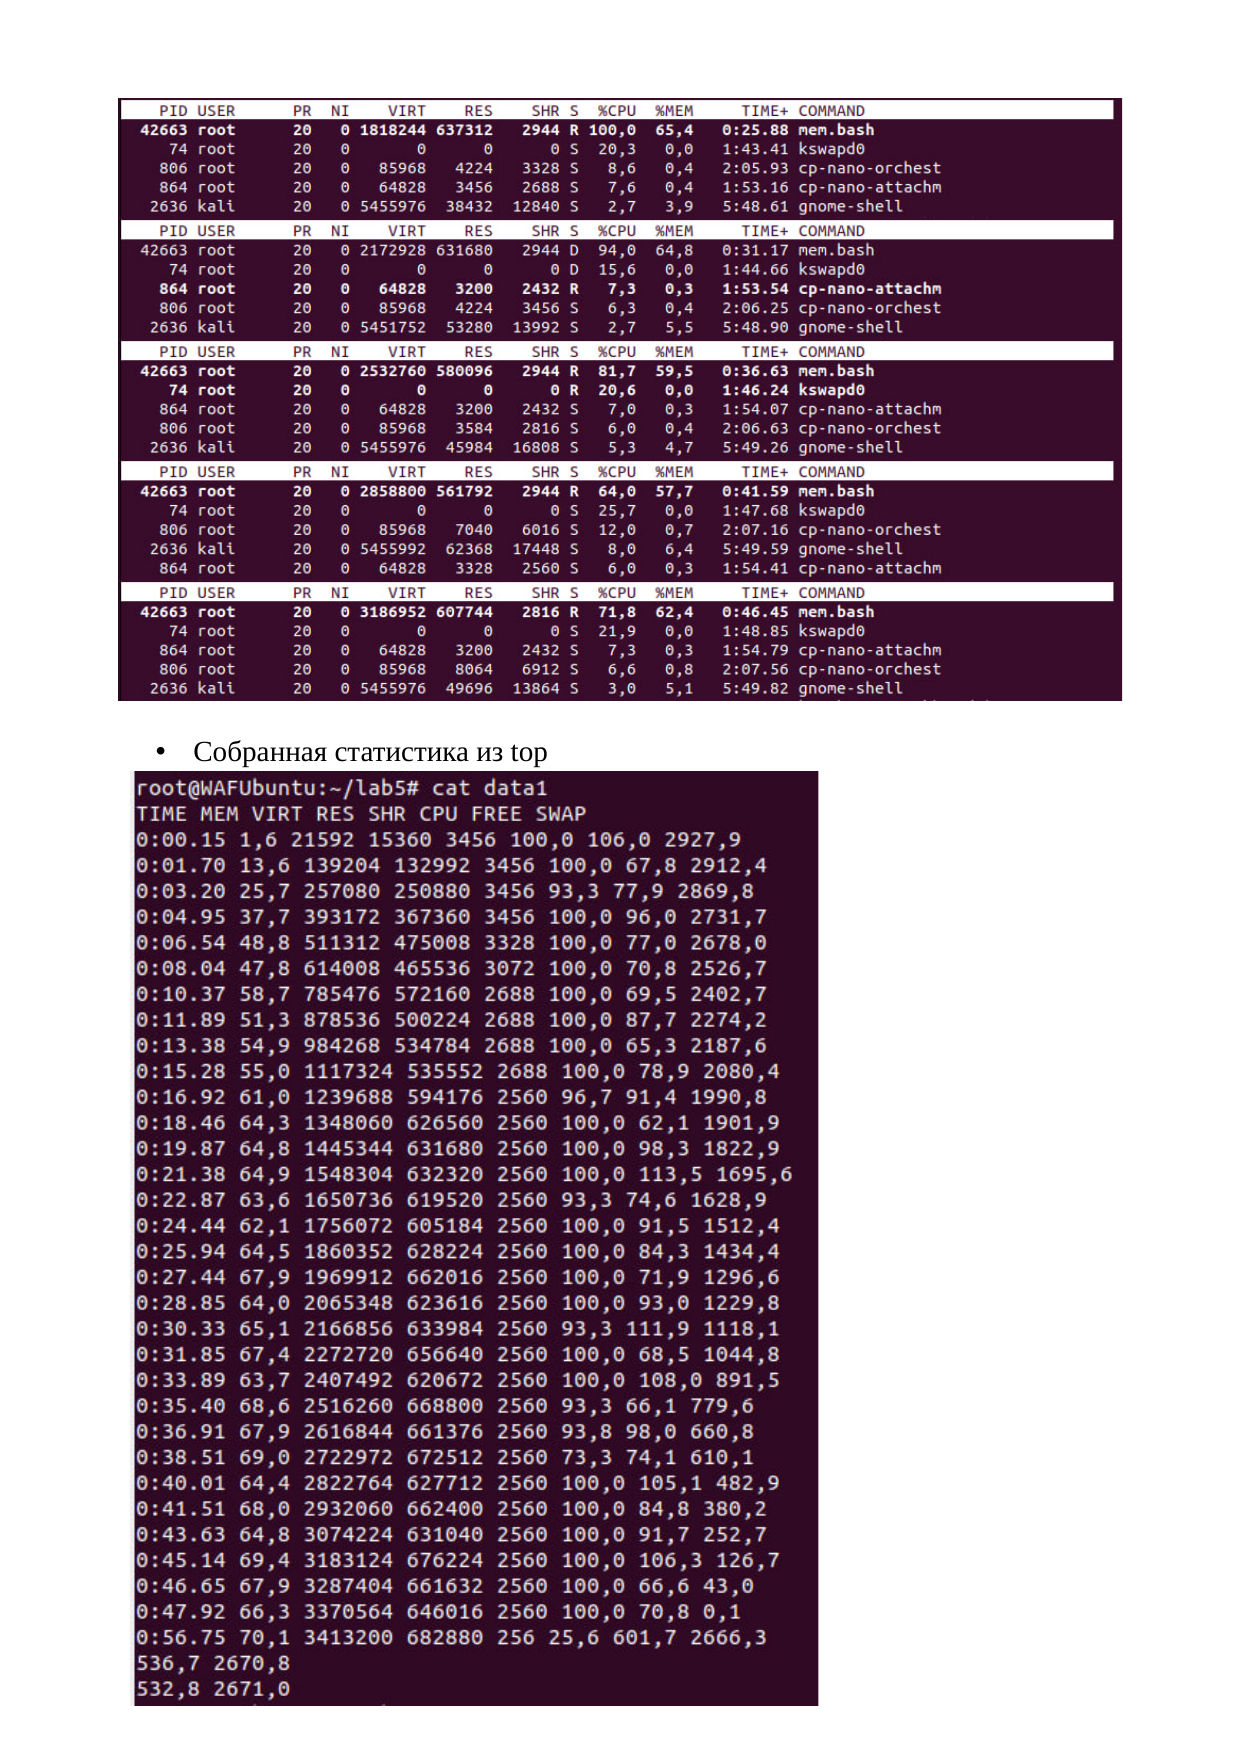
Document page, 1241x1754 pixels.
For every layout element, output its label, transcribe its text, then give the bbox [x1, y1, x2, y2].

picture [118, 98, 1123, 701]
list Собранная статистика из top [156, 734, 1122, 768]
picture [129, 771, 819, 1706]
